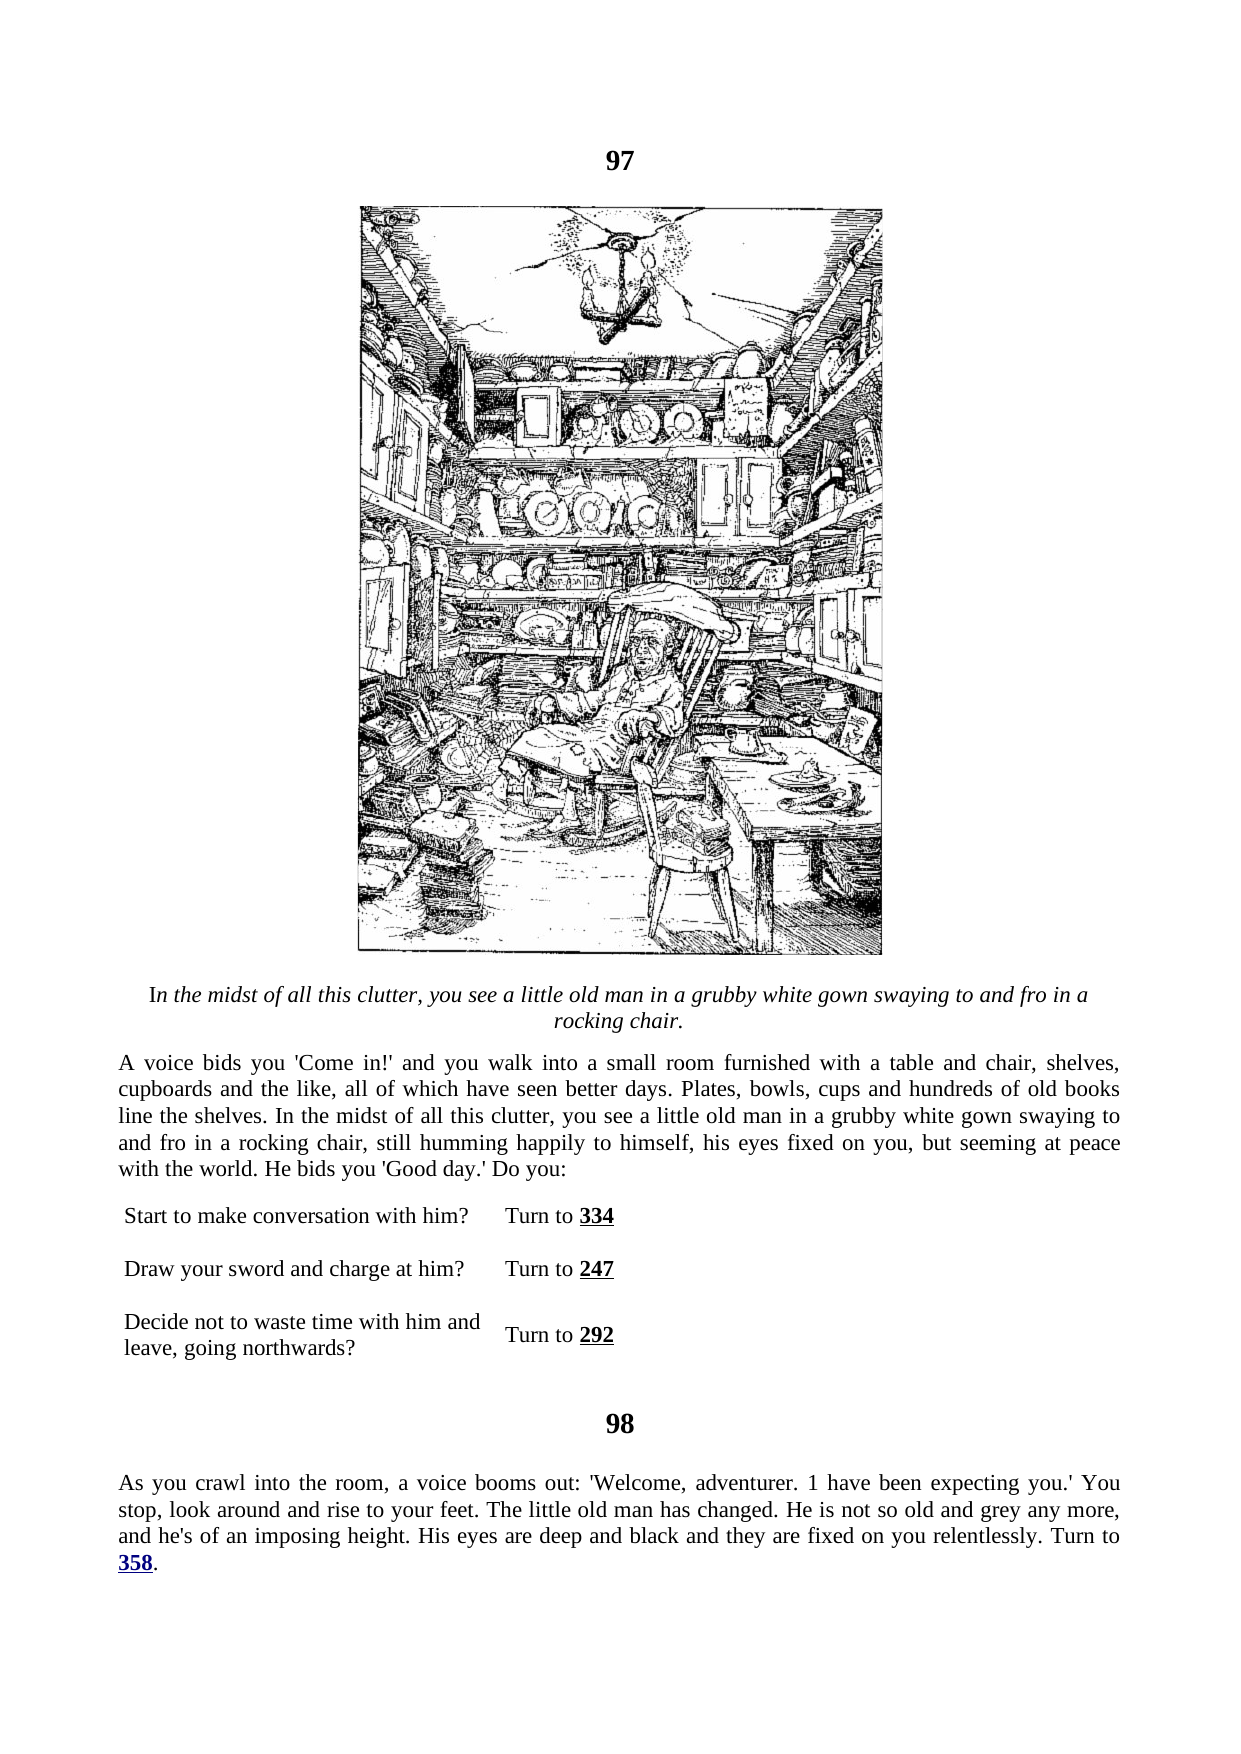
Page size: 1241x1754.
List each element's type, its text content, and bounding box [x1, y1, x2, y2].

text In the midst of all this clutter, you see a little old man in a grubby white gown swaying to and fro in a rocking chair. [118, 206, 1122, 1034]
subtitle 98 [118, 1406, 1122, 1439]
table_header Turn to 334 [499, 1196, 655, 1249]
picture [357, 206, 883, 955]
table_header Start to make conversation with him? [118, 1196, 499, 1249]
subtitle 97 [118, 143, 1122, 176]
table_cell Turn to 247 [499, 1249, 655, 1302]
table_cell Turn to 292 [499, 1302, 655, 1381]
table_cell Decide not to waste time with him and leave, going northwards? [118, 1302, 499, 1381]
table_cell Draw your sword and charge at him? [118, 1249, 499, 1302]
text A voice bids you 'Come in!' and you walk into a small room furnished with a table and chair, shelves, cupboards and the like, all of which have seen better days. Plates, bowls, cups and hundreds of old books line the shelves. In the midst of all this clutter, you see a little old man in a grubby white gown swaying to and fro in a rocking chair, still humming happily to himself, his eyes fixed on you, but seeming at peace with the world. He bids you 'Good day.' Do you: [118, 1049, 1122, 1181]
text As you crawl into the room, a voice booms out: 'Welcome, adventurer. 1 have been expecting you.' You stop, look around and rise to your feet. The little old man has changed. He is not so old and grey any more, and he's of an imposing height. His eyes are deep and black and they are fixed on you relentlessly. Turn to 358. [118, 1469, 1122, 1575]
